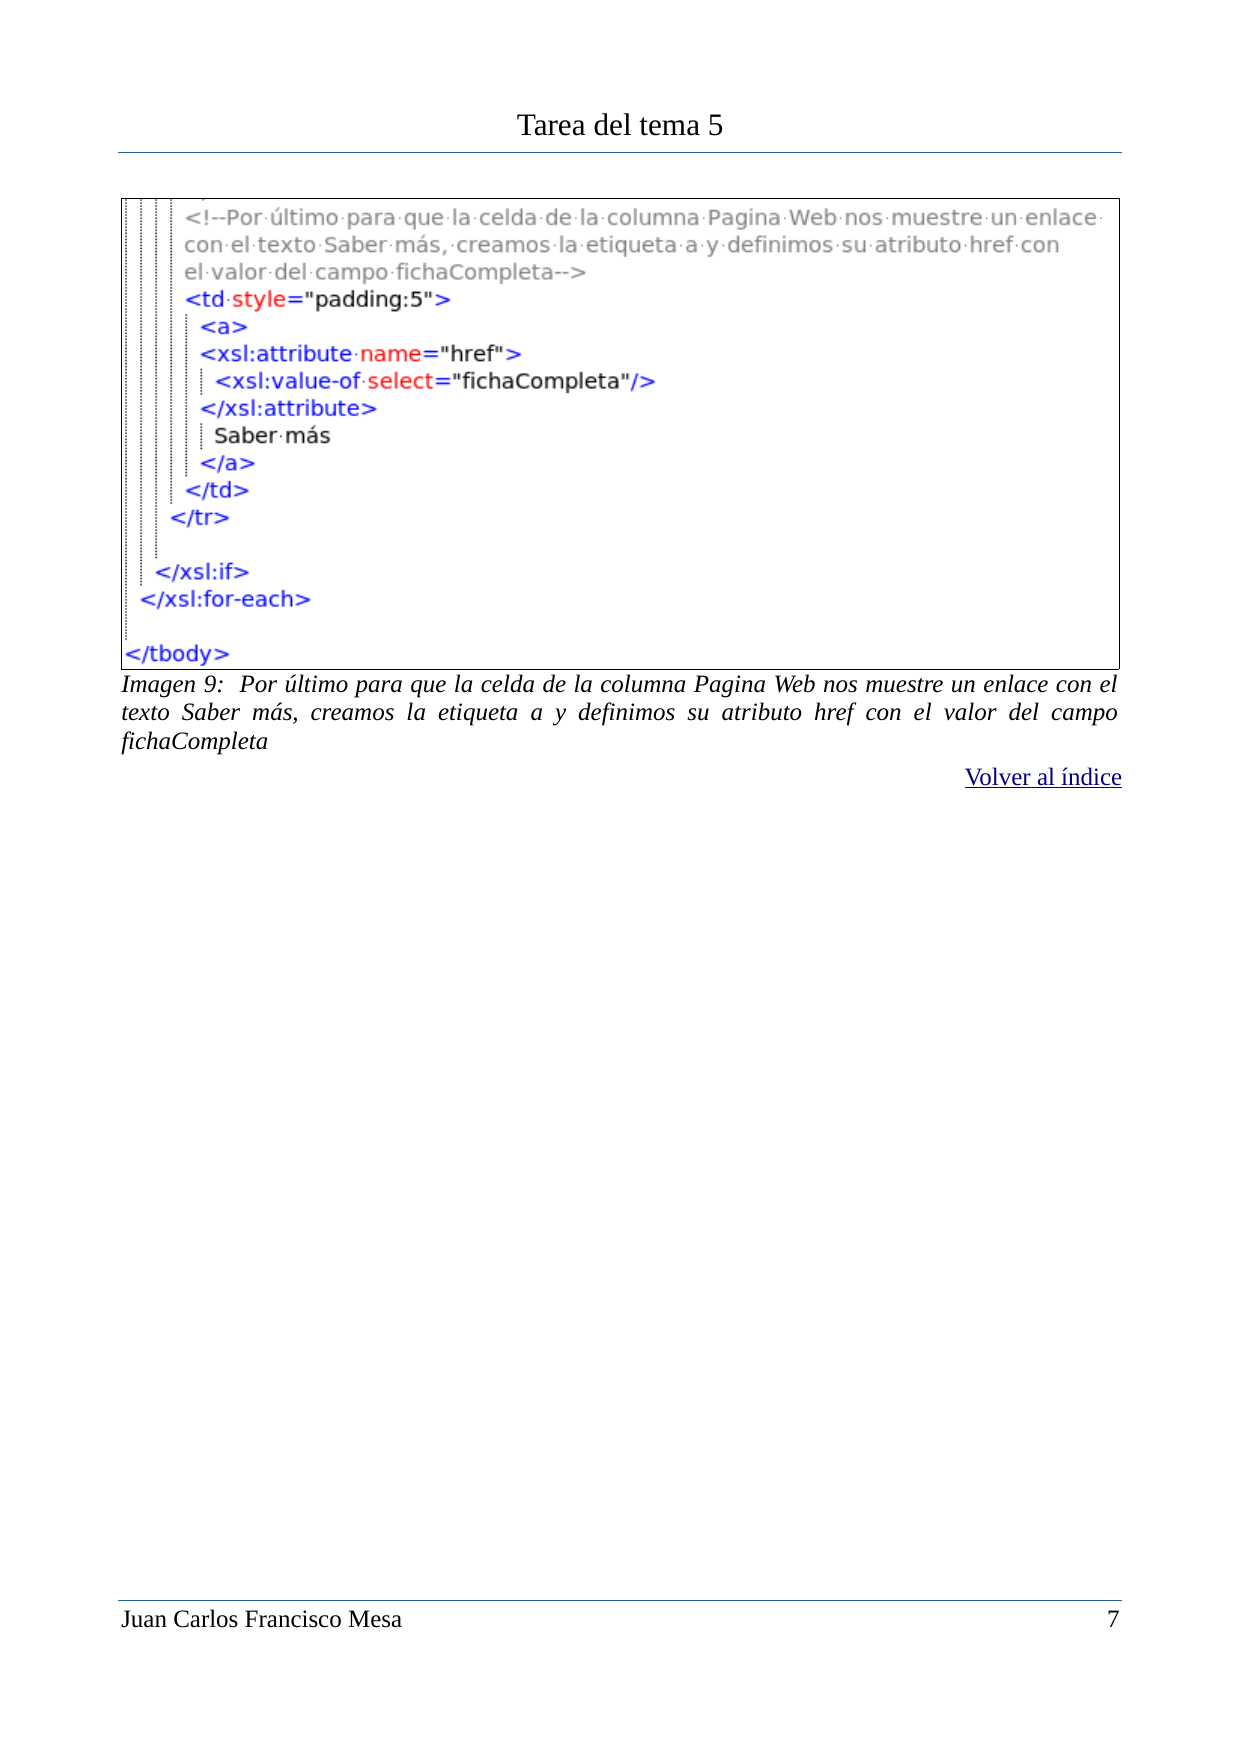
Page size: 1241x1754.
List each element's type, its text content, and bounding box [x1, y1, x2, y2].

text Volver al índice [118, 183, 1122, 791]
text Imagen 9: Por último para que la celda de la columna Pagina Web nos muestre un enlace con el texto Saber más, creamos la etiqueta a y definimos su atributo href con el valor del campo fichaCompleta [121, 670, 1119, 755]
picture [122, 199, 1119, 669]
